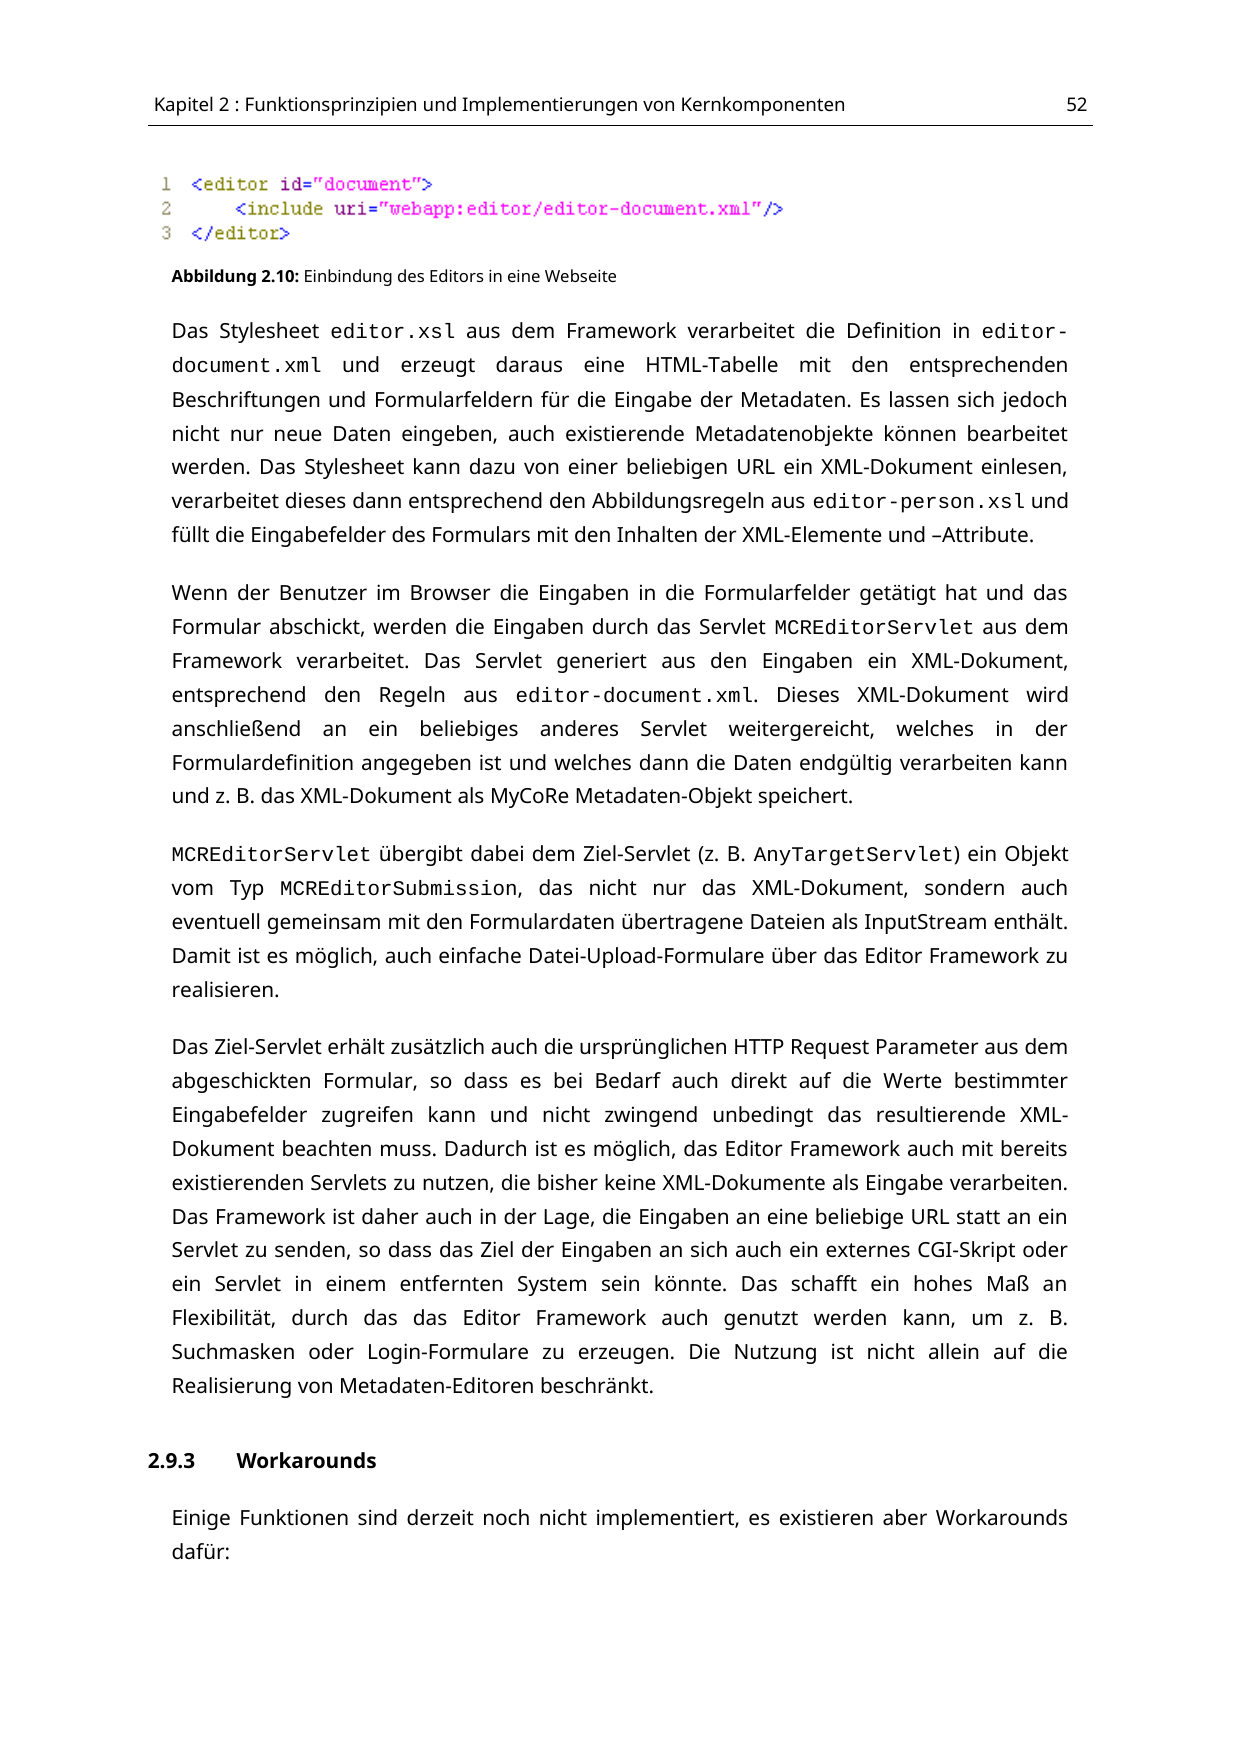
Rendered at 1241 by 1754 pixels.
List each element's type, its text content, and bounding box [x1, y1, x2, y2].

text Abbildung 2.10: Einbindung des Editors in eine Webseite [171, 248, 769, 287]
subtitle Workarounds [148, 1446, 1092, 1474]
text Das Ziel-Servlet erhält zusätzlich auch die ursprünglichen HTTP Request Parameter aus dem abgeschickten Formular, so dass es bei Bedarf auch direkt auf die Werte bestimmter Eingabefelder zugreifen kann und nicht zwingend unbedingt das resultierende XML-Dokument beachten muss. Dadurch ist es möglich, das Editor Framework auch mit bereits existierenden Servlets zu nutzen, die bisher keine XML-Dokumente als Eingabe verarbeiten. Das Framework ist daher auch in der Lage, die Eingaben an eine beliebige URL statt an ein Servlet zu senden, so dass das Ziel der Eingaben an sich auch ein externes CGI-Skript oder ein Servlet in einem entfernten System sein könnte. Das schafft ein hohes Maß an Flexibilität, durch das das Editor Framework auch genutzt werden kann, um z. B. Suchmasken oder Login-Formulare zu erzeugen. Die Nutzung ist nicht allein auf die Realisierung von Metadaten-Editoren beschränkt. [171, 1032, 1069, 1399]
text MCREditorServlet übergibt dabei dem Ziel-Servlet (z. B. AnyTargetServlet) ein Objekt vom Typ MCREditorSubmission, das nicht nur das XML-Dokument, sondern auch eventuell gemeinsam mit den Formulardaten übertragene Dateien als InputStream enthält. Damit ist es möglich, auch einfache Datei-Upload-Formulare über das Editor Framework zu realisieren. [171, 839, 1069, 1003]
text Einige Funktionen sind derzeit noch nicht implementiert, es existieren aber Workarounds dafür: [171, 1503, 1069, 1566]
text Das Stylesheet editor.xsl aus dem Framework verarbeitet die Definition in editor-document.xml und erzeugt daraus eine HTML-Tabelle mit den entsprechenden Beschriftungen und Formularfeldern für die Eingabe der Metadaten. Es lassen sich jedoch nicht nur neue Daten eingeben, auch existierende Metadatenobjekte können bearbeitet werden. Das Stylesheet kann dazu von einer beliebigen URL ein XML-Dokument einlesen, verarbeitet dieses dann entsprechend den Abbildungsregeln aus editor-person.xsl und füllt die Eingabefelder des Formulars mit den Inhalten der XML-Elemente und –Attribute. [148, 148, 1069, 549]
text Wenn der Benutzer im Browser die Eingaben in die Formularfelder getätigt hat und das Formular abschickt, werden die Eingaben durch das Servlet MCREditorServlet aus dem Framework verarbeitet. Das Servlet generiert aus den Eingaben ein XML-Dokument, entsprechend den Regeln aus editor-document.xml. Dieses XML-Dokument wird anschließend an ein beliebiges anderes Servlet weitergereicht, welches in der Formulardefinition angegeben ist und welches dann die Daten endgültig verarbeiten kann und z. B. das XML-Dokument als MyCoRe Metadaten-Objekt speichert. [171, 578, 1069, 810]
